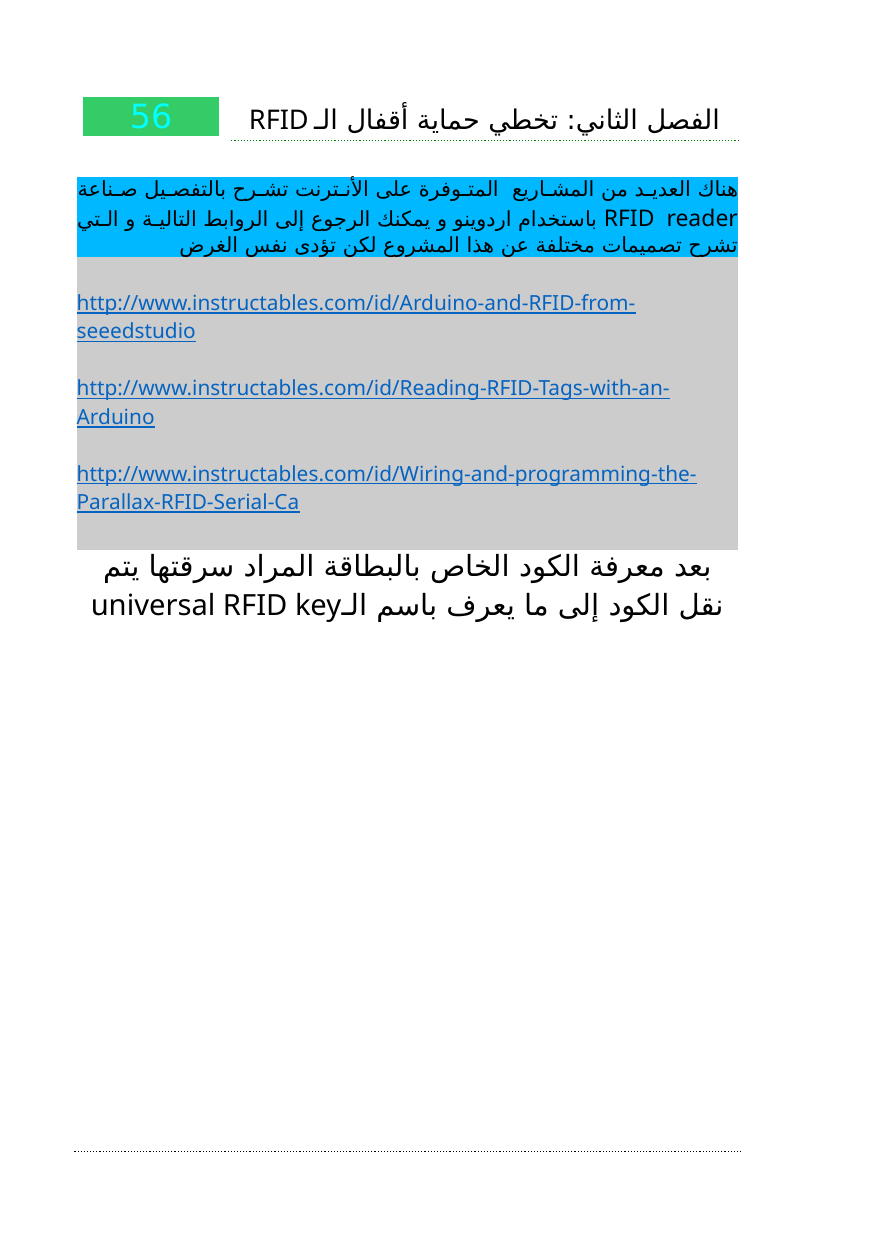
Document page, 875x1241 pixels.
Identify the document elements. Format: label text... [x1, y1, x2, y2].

text بعد معرفة الكود الخاص بالبطاقة المراد سرقتها يتم نقل الكود إلى ما يعرف باسم الـuniversal RFID key [77, 550, 738, 623]
text http://www.instructables.com/id/Arduino-and-RFID-from-seeedstudio [77, 288, 738, 345]
text هناك العديد من المشاريع المتوفرة على الأنترنت تشرح بالتفصيل صناعة RFID reader باستخدام اردوينو و يمكنك الرجوع إلى الروابط التالية و التي تشرح تصميمات مختلفة عن هذا المشروع لكن تؤدى نفس الغرض [77, 177, 738, 257]
text http://www.instructables.com/id/Wiring-and-programming-the-Parallax-RFID-Serial-Ca [77, 459, 738, 516]
text http://www.instructables.com/id/Reading-RFID-Tags-with-an-Arduino [77, 373, 738, 430]
